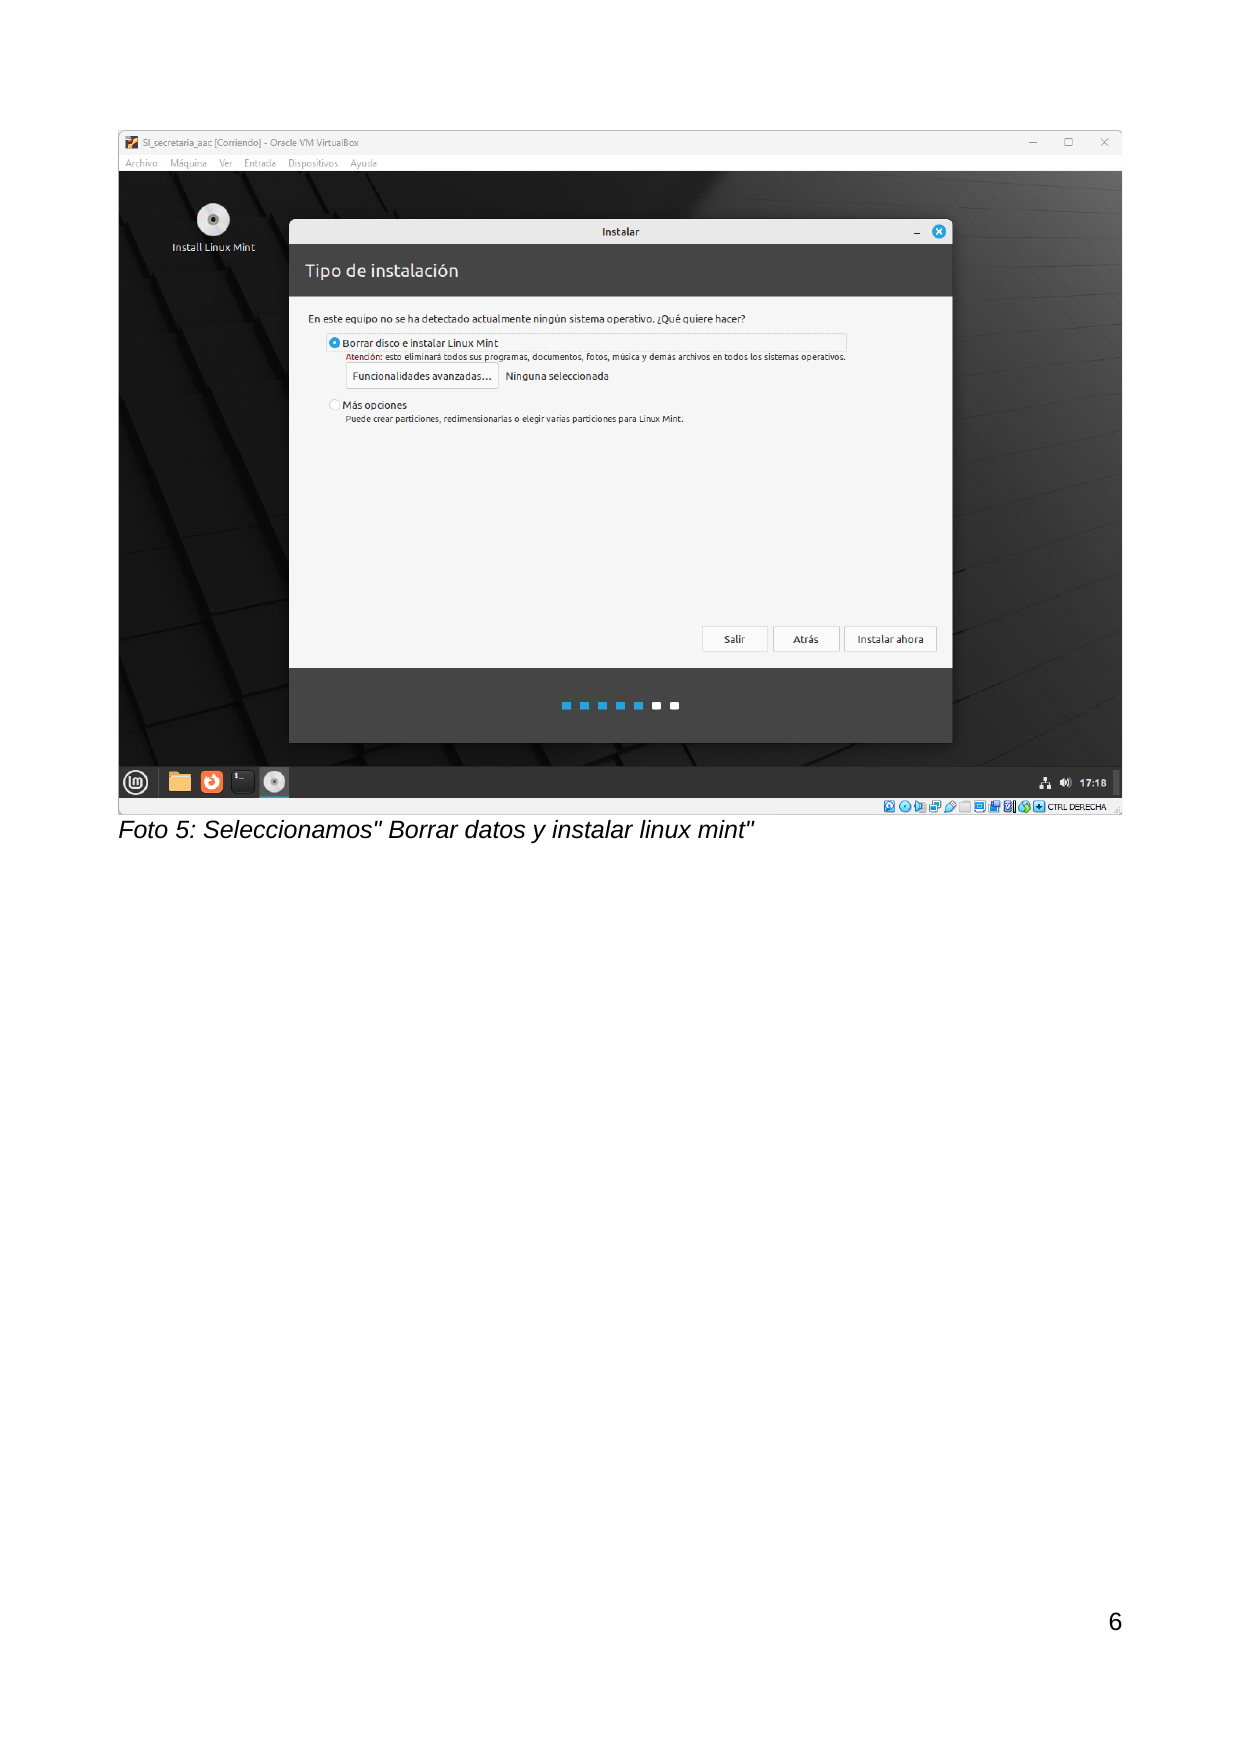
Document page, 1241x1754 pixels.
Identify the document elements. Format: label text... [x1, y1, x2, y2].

picture [118, 130, 1123, 815]
text Foto 5: Seleccionamos" Borrar datos y instalar linux mint" [118, 815, 1122, 844]
